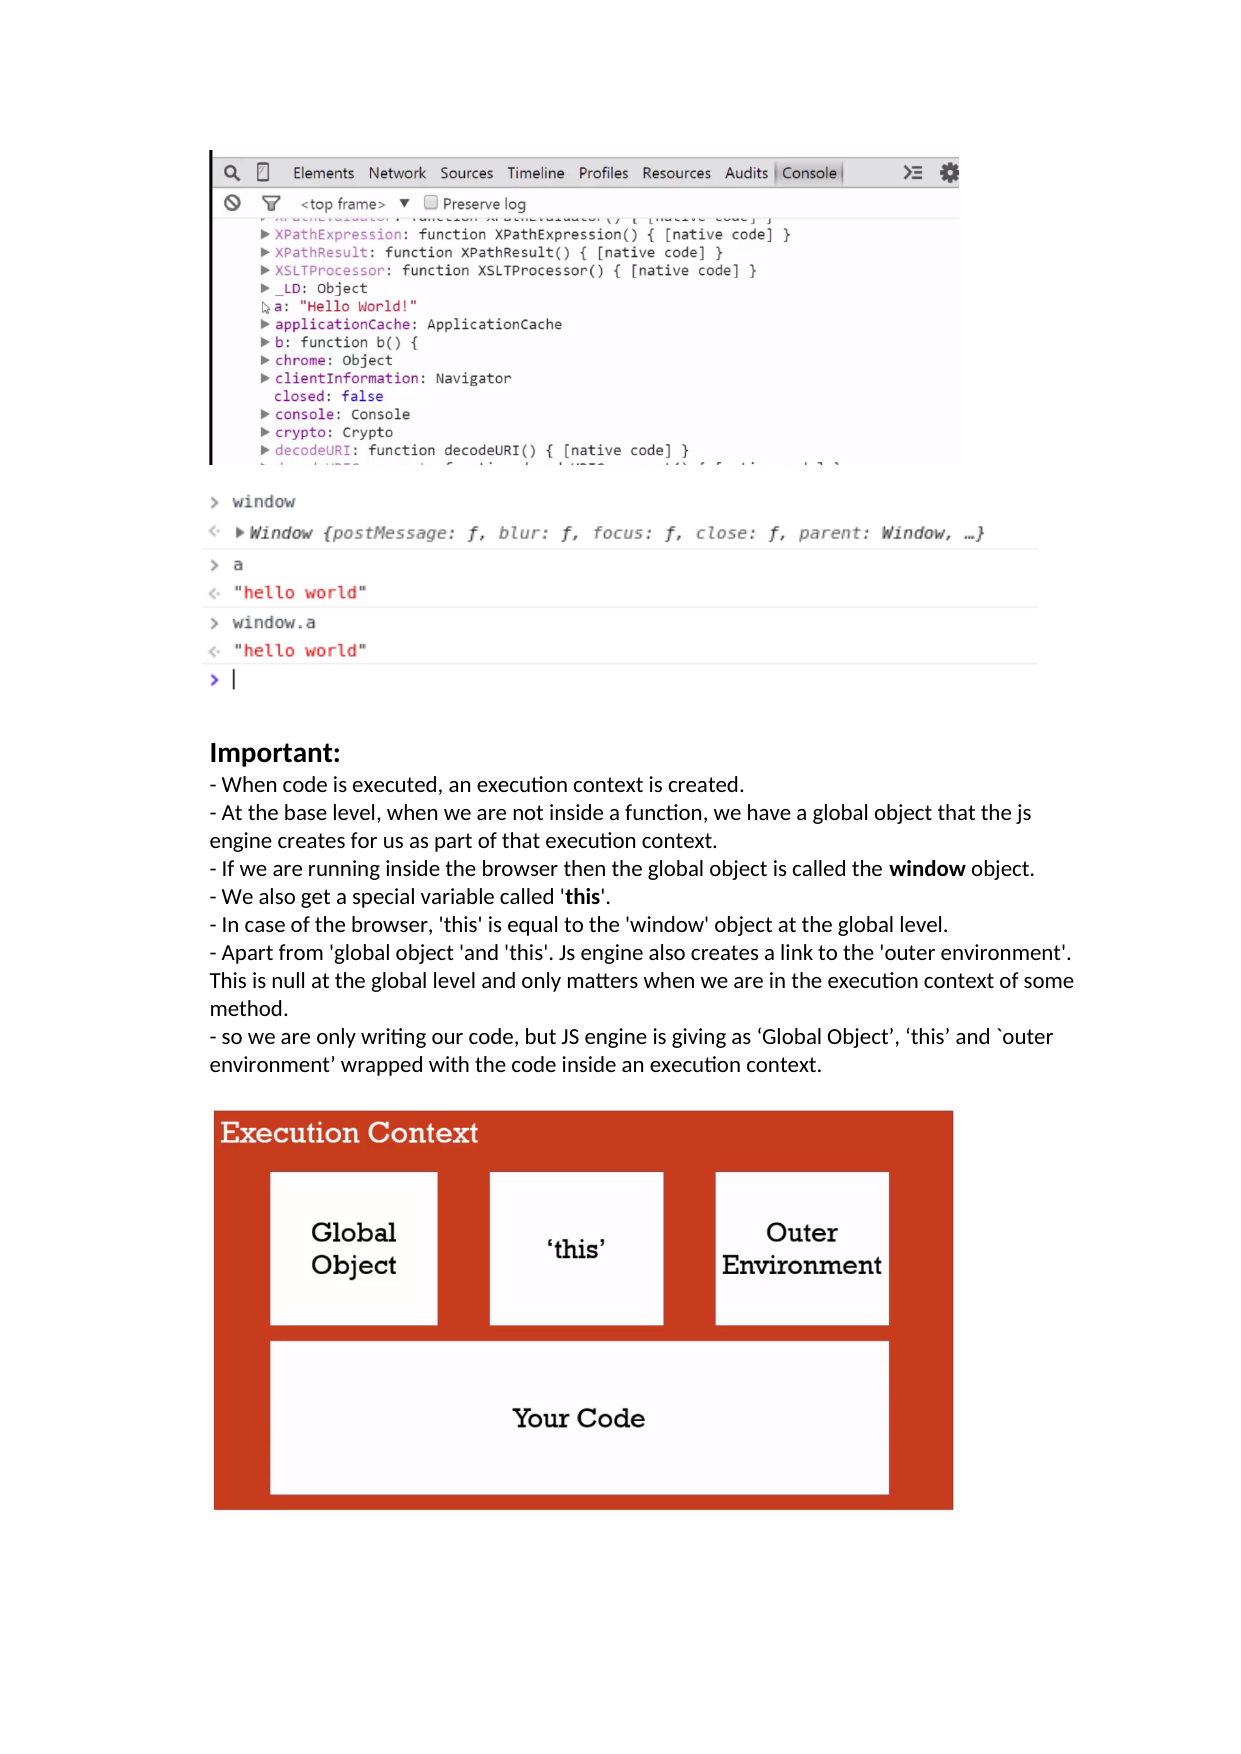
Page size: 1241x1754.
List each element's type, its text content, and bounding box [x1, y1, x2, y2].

picture [209, 1106, 960, 1517]
text Important: [209, 734, 1090, 770]
list - If we are running inside the browser then the global object is called the window object. [172, 854, 1090, 882]
list - When code is executed, an execution context is created. [172, 770, 1090, 798]
picture [202, 492, 1039, 707]
list - Apart from 'global object 'and 'this'. Js engine also creates a link to the 'outer environment'. This is null at the global level and only matters when we are in the execution context of some method. [172, 938, 1090, 1022]
list - At the base level, when we are not inside a function, we have a global object that the js engine creates for us as part of that execution context. [172, 798, 1090, 854]
list - so we are only writing our code, but JS engine is giving as ‘Global Object’, ‘this’ and `outer environment’ wrapped with the code inside an execution context. [172, 1022, 1090, 1078]
list - We also get a special variable called 'this'. [172, 882, 1090, 910]
list - In case of the browser, 'this' is equal to the 'window' object at the global level. [172, 910, 1090, 938]
picture [209, 150, 960, 465]
